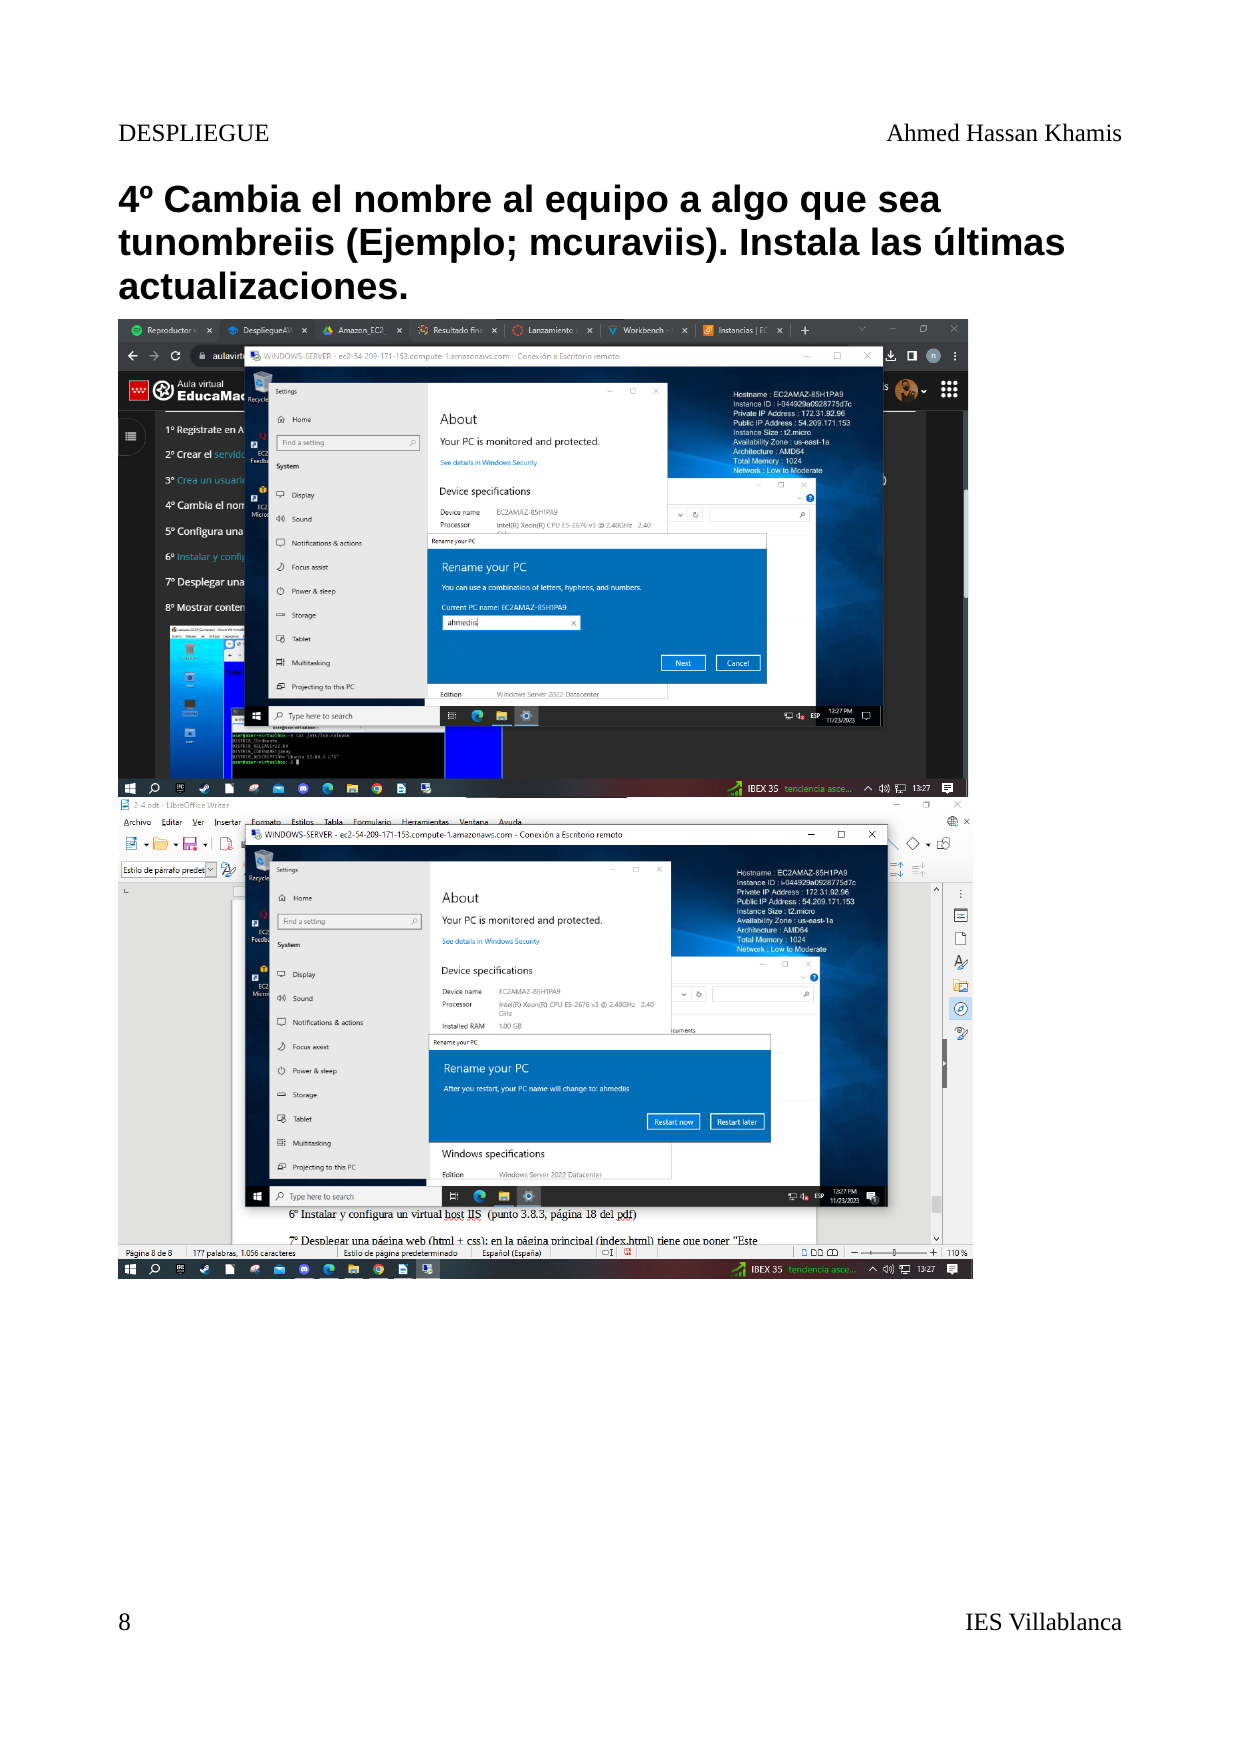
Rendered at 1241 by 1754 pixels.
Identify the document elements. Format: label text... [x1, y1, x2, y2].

subtitle 4º Cambia el nombre al equipo a algo que sea tunombreiis (Ejemplo; mcuraviis). Instala las últimas actualizaciones. [118, 176, 1122, 307]
picture [118, 319, 973, 1279]
